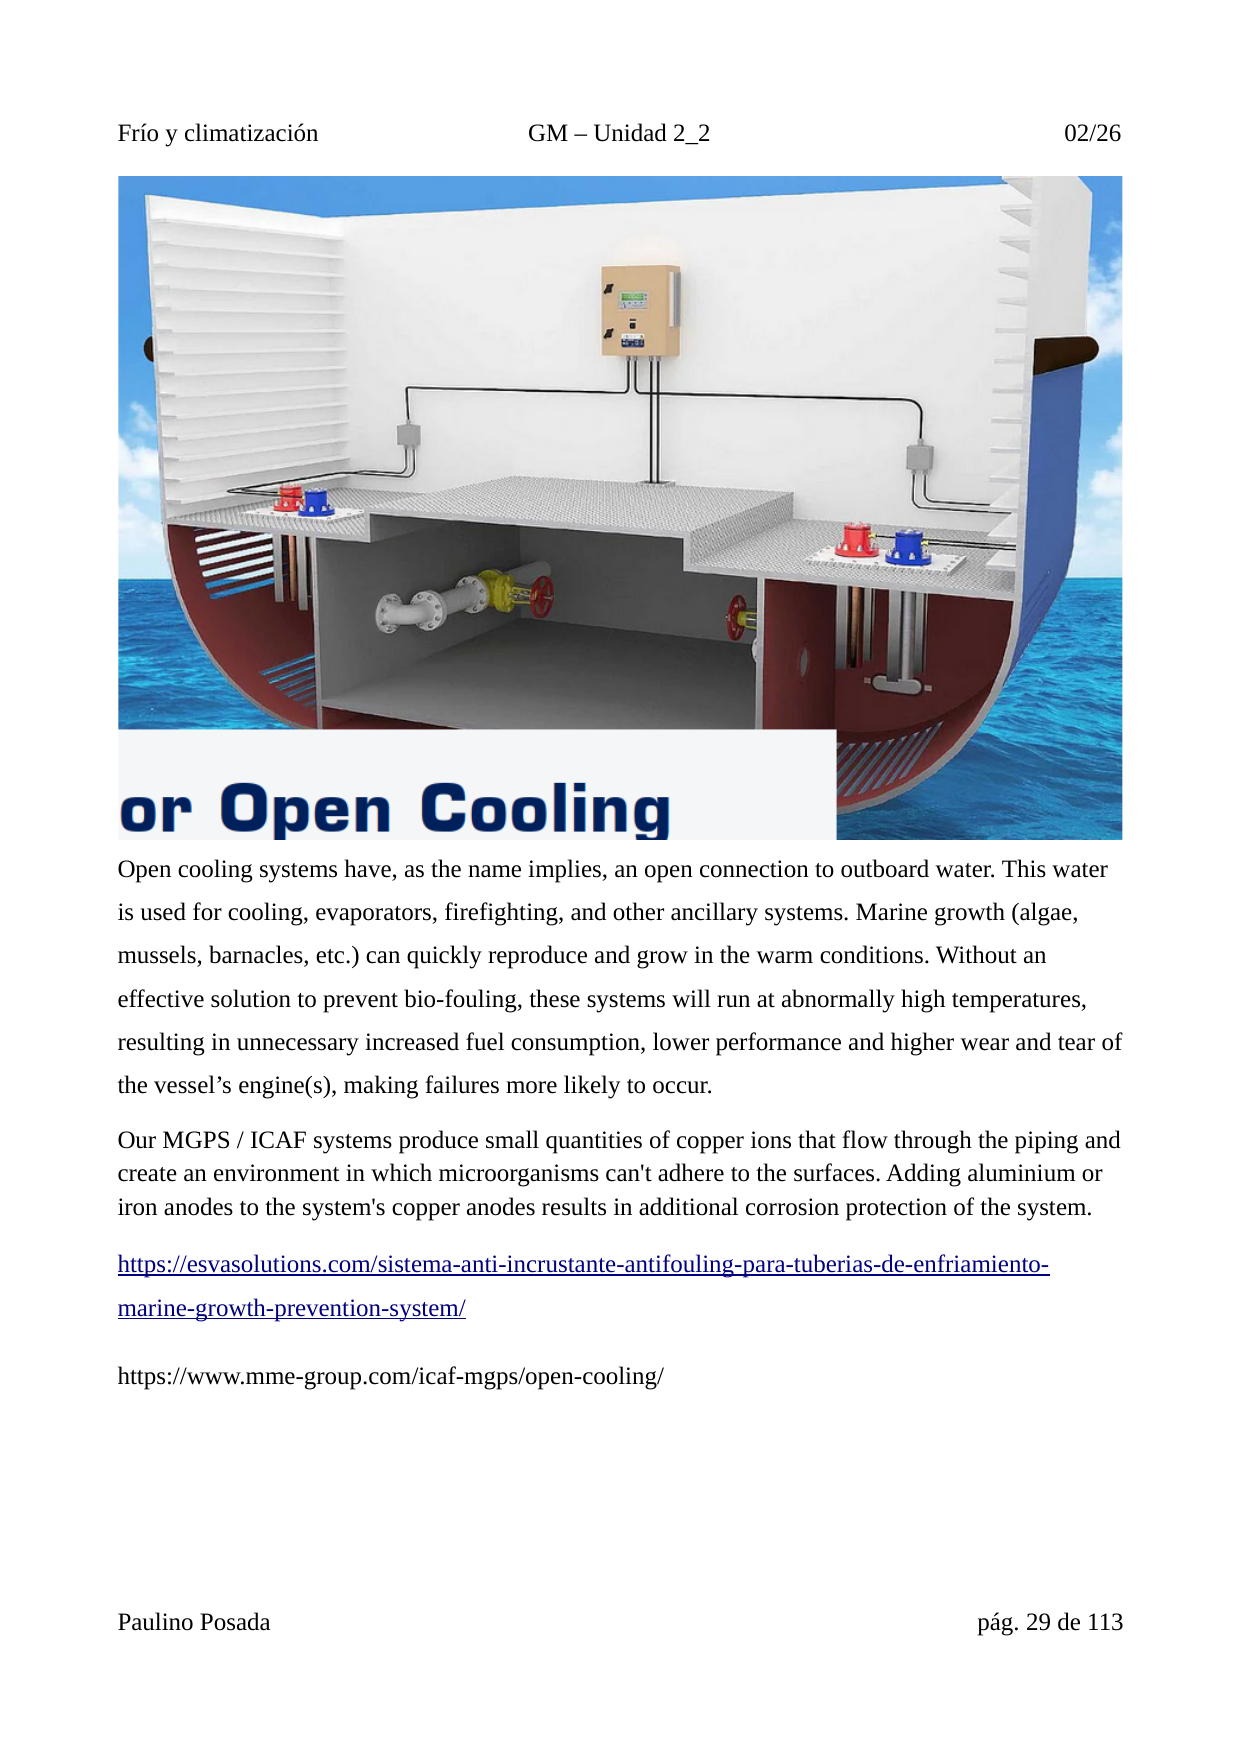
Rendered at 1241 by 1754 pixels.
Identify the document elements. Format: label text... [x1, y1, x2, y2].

text Open cooling systems have, as the name implies, an open connection to outboard water. This water is used for cooling, evaporators, firefighting, and other ancillary systems. Marine growth (algae, mussels, barnacles, etc.) can quickly reproduce and grow in the warm conditions. Without an effective solution to prevent bio-fouling, these systems will run at abnormally high temperatures, resulting in unnecessary increased fuel consumption, lower performance and higher wear and tear of the vessel’s engine(s), making failures more likely to occur. [117, 176, 1123, 1099]
picture [118, 176, 1123, 840]
text https://www.mme-group.com/icaf-mgps/open-cooling/ [117, 1361, 1123, 1389]
text https://esvasolutions.com/sistema-anti-incrustante-antifouling-para-tuberias-de-enfriamiento-marine-growth-prevention-system/ [117, 1249, 1123, 1321]
text Our MGPS / ICAF systems produce small quantities of copper ions that flow through the piping and create an environment in which microorganisms can't adhere to the surfaces. Adding aluminium or iron anodes to the system's copper anodes results in additional corrosion protection of the system. [117, 1126, 1123, 1220]
